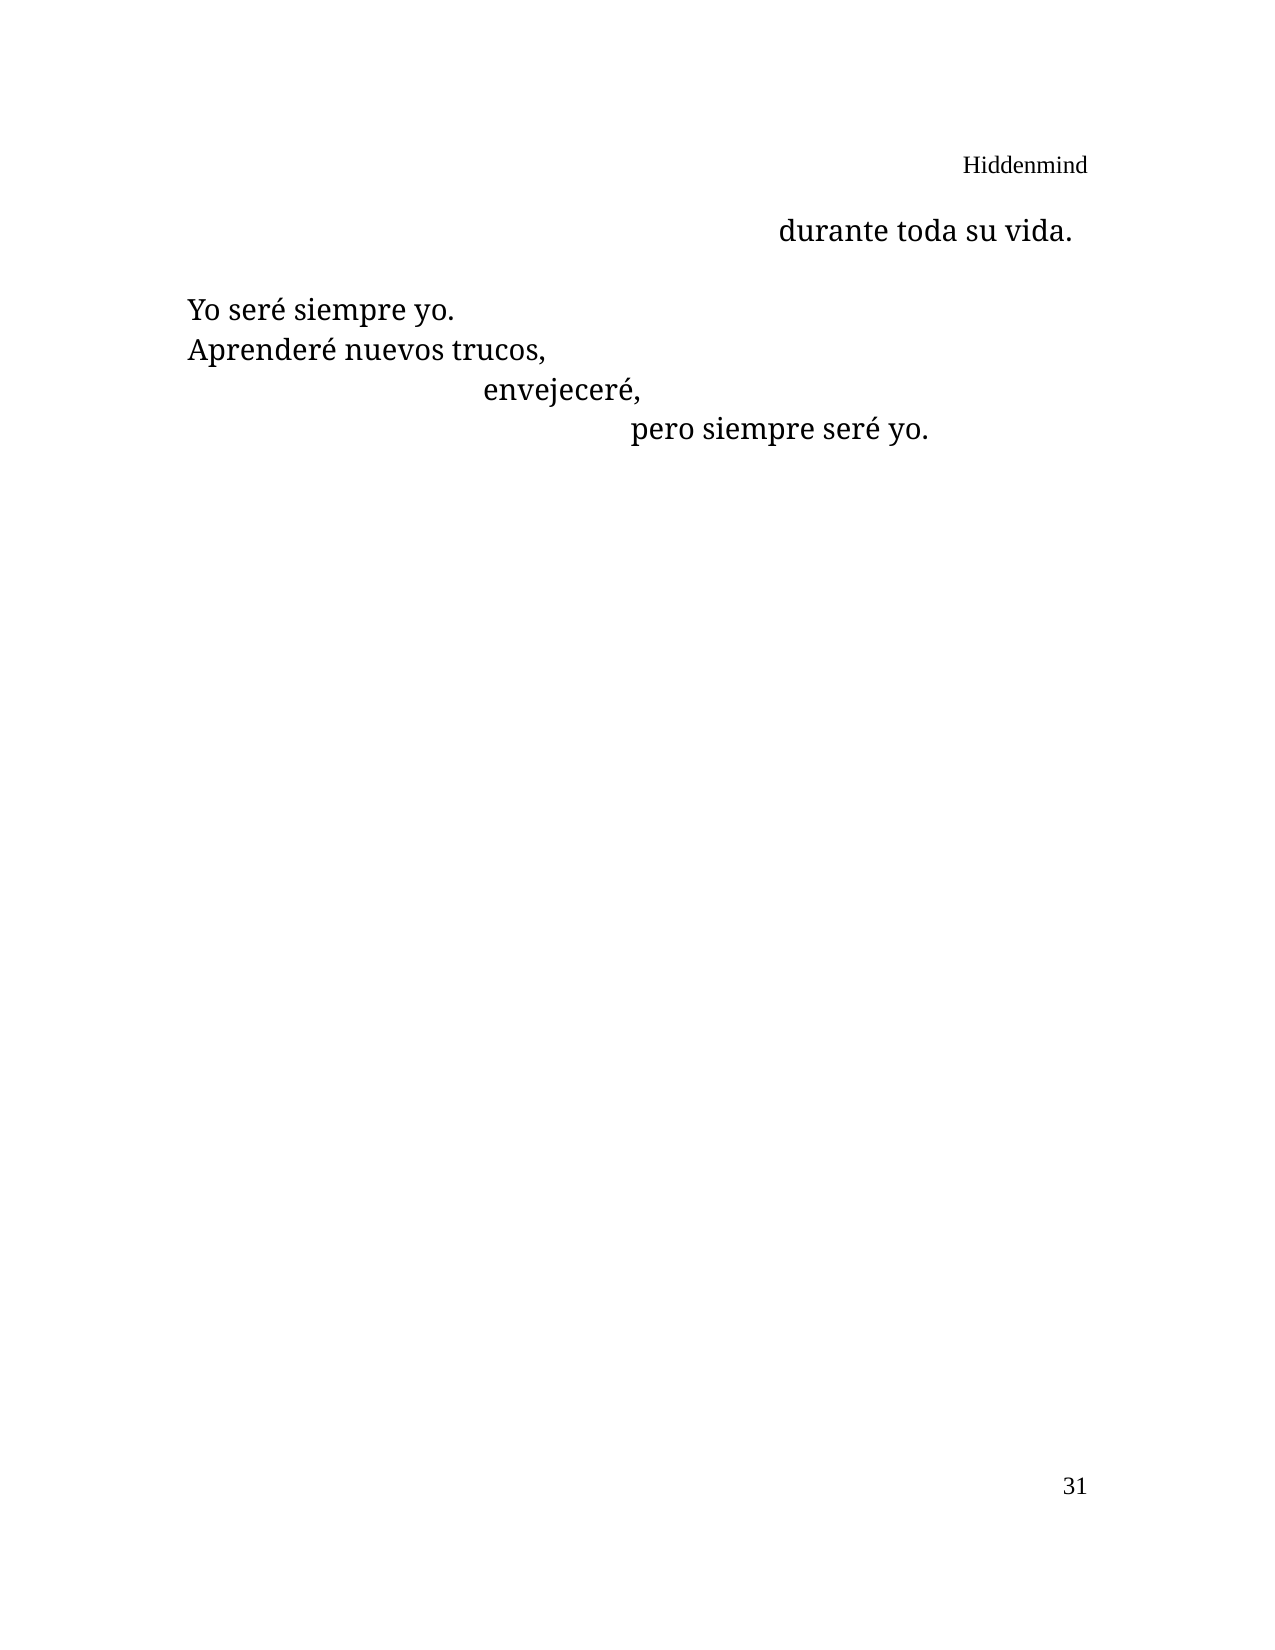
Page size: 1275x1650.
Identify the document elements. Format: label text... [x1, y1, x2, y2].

text Yo seré siempre yo. [187, 289, 1087, 329]
text pero siempre seré yo. [187, 408, 1087, 448]
text Aprenderé nuevos trucos, [187, 329, 1087, 369]
text envejeceré, [187, 369, 1087, 408]
text durante toda su vida. [187, 210, 1087, 250]
